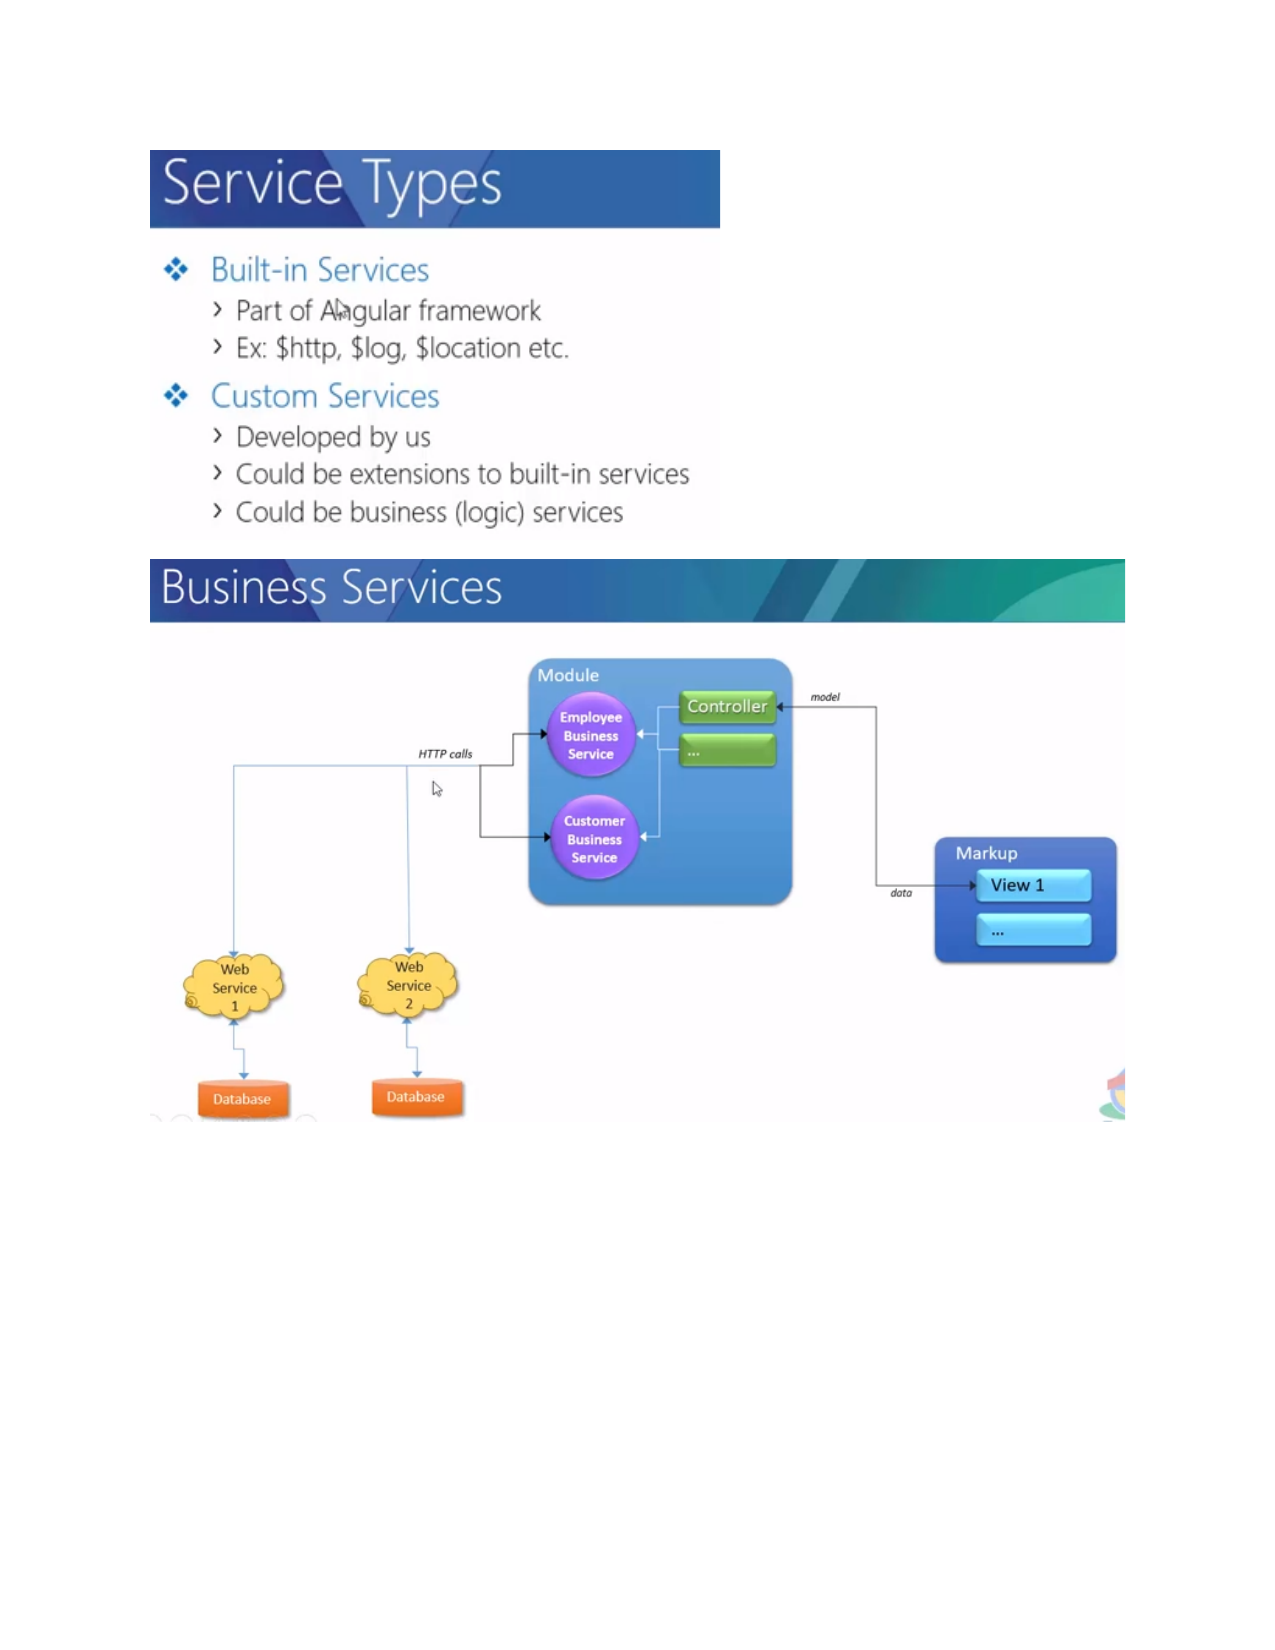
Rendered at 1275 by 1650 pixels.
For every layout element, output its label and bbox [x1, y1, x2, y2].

picture [150, 559, 1125, 1122]
picture [150, 150, 721, 540]
